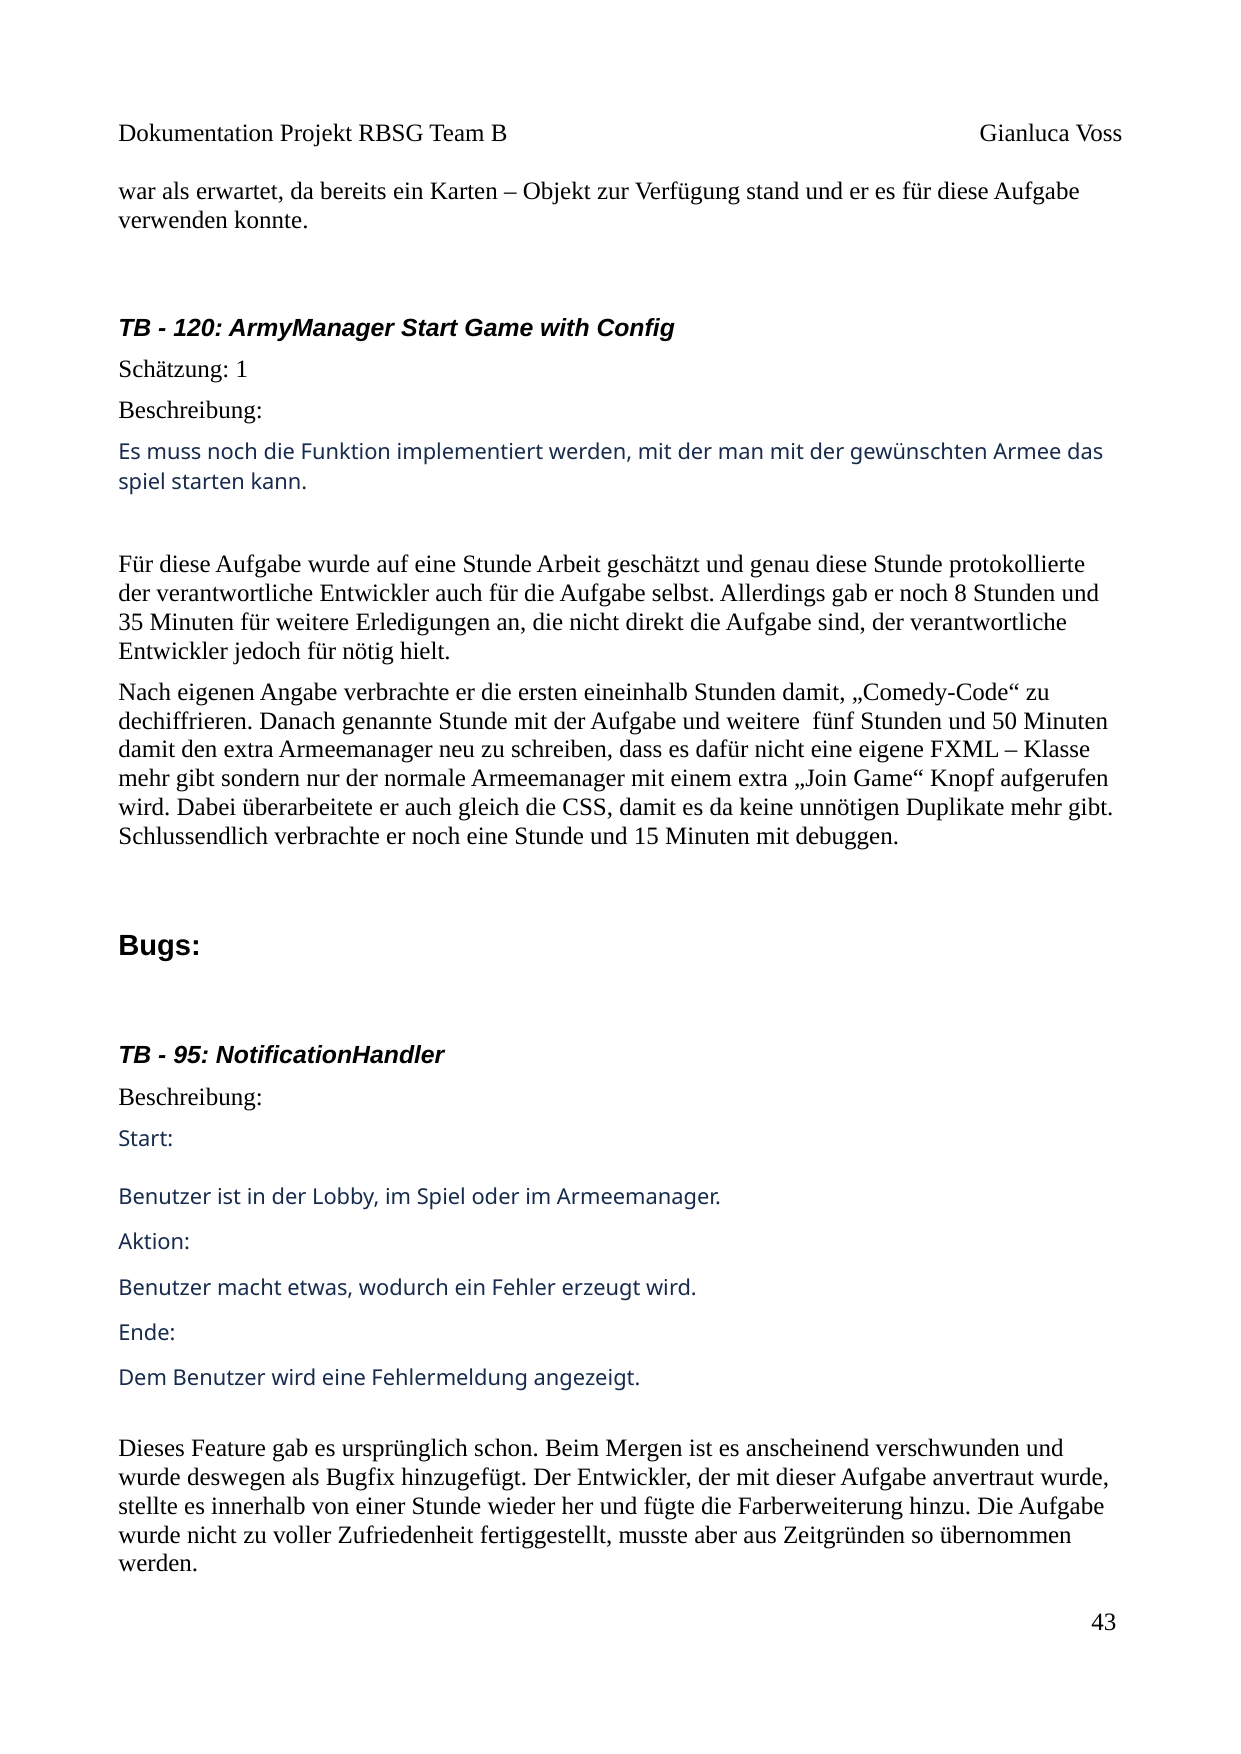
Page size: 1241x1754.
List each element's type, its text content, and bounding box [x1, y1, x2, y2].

text Beschreibung: [118, 395, 1122, 424]
text Benutzer ist in der Lobby, im Spiel oder im Armeemanager. [118, 1181, 1122, 1211]
text Es muss noch die Funktion implementiert werden, mit der man mit der gewünschten Armee das spiel starten kann. [118, 436, 1122, 496]
text Aktion: [118, 1226, 1122, 1256]
subtitle TB - 95: NotificationHandler [118, 1041, 1122, 1069]
text Nach eigenen Angabe verbrachte er die ersten eineinhalb Stunden damit, „Comedy-Code“ zu dechiffrieren. Danach genannte Stunde mit der Aufgabe und weitere fünf Stunden und 50 Minuten damit den extra Armeemanager neu zu schreiben, dass es dafür nicht eine eigene FXML – Klasse mehr gibt sondern nur der normale Armeemanager mit einem extra „Join Game“ Knopf aufgerufen wird. Dabei überarbeitete er auch gleich die CSS, damit es da keine unnötigen Duplikate mehr gibt. Schlussendlich verbrachte er noch eine Stunde und 15 Minuten mit debuggen. [118, 677, 1122, 849]
text Für diese Aufgabe wurde auf eine Stunde Arbeit geschätzt und genau diese Stunde protokollierte der verantwortliche Entwickler auch für die Aufgabe selbst. Allerdings gab er noch 8 Stunden und 35 Minuten für weitere Erledigungen an, die nicht direkt die Aufgabe sind, der verantwortliche Entwickler jedoch für nötig hielt. [118, 549, 1122, 664]
subtitle TB - 120: ArmyManager Start Game with Config [118, 313, 1122, 341]
text Ende: [118, 1317, 1122, 1347]
text Beschreibung: [118, 1082, 1122, 1110]
text Start: [118, 1123, 1122, 1153]
text Schätzung: 1 [118, 354, 1122, 382]
subtitle Bugs: [118, 928, 1122, 962]
text Dem Benutzer wird eine Fehlermeldung angezeigt. [118, 1362, 1122, 1392]
text war als erwartet, da bereits ein Karten – Objekt zur Verfügung stand und er es für diese Aufgabe verwenden konnte. [118, 176, 1122, 234]
text Dieses Feature gab es ursprünglich schon. Beim Mergen ist es anscheinend verschwunden und wurde deswegen als Bugfix hinzugefügt. Der Entwickler, der mit dieser Aufgabe anvertraut wurde, stellte es innerhalb von einer Stunde wieder her und fügte die Farberweiterung hinzu. Die Aufgabe wurde nicht zu voller Zufriedenheit fertiggestellt, musste aber aus Zeitgründen so übernommen werden. [118, 1433, 1122, 1577]
text Benutzer macht etwas, wodurch ein Fehler erzeugt wird. [118, 1272, 1122, 1301]
